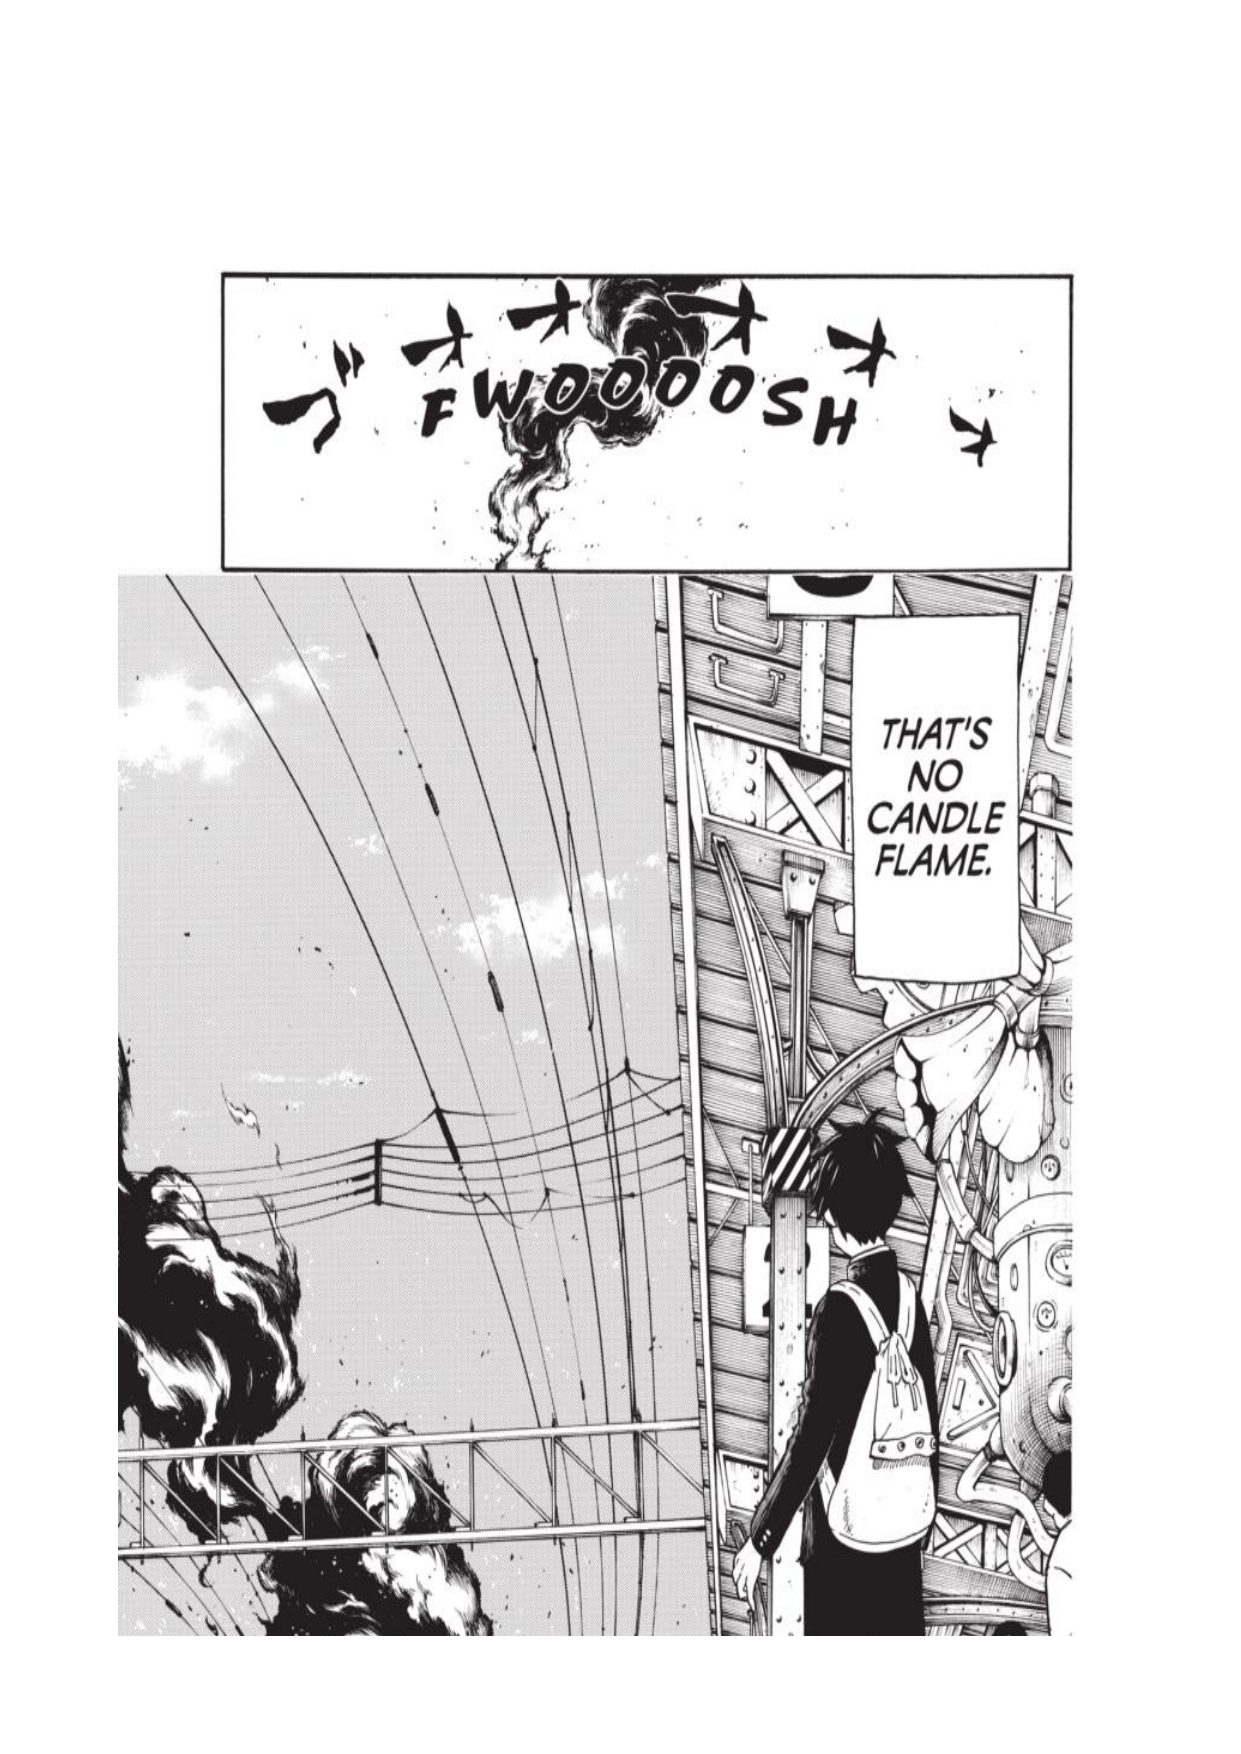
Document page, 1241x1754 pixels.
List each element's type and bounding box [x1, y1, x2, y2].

picture [118, 118, 1137, 1636]
